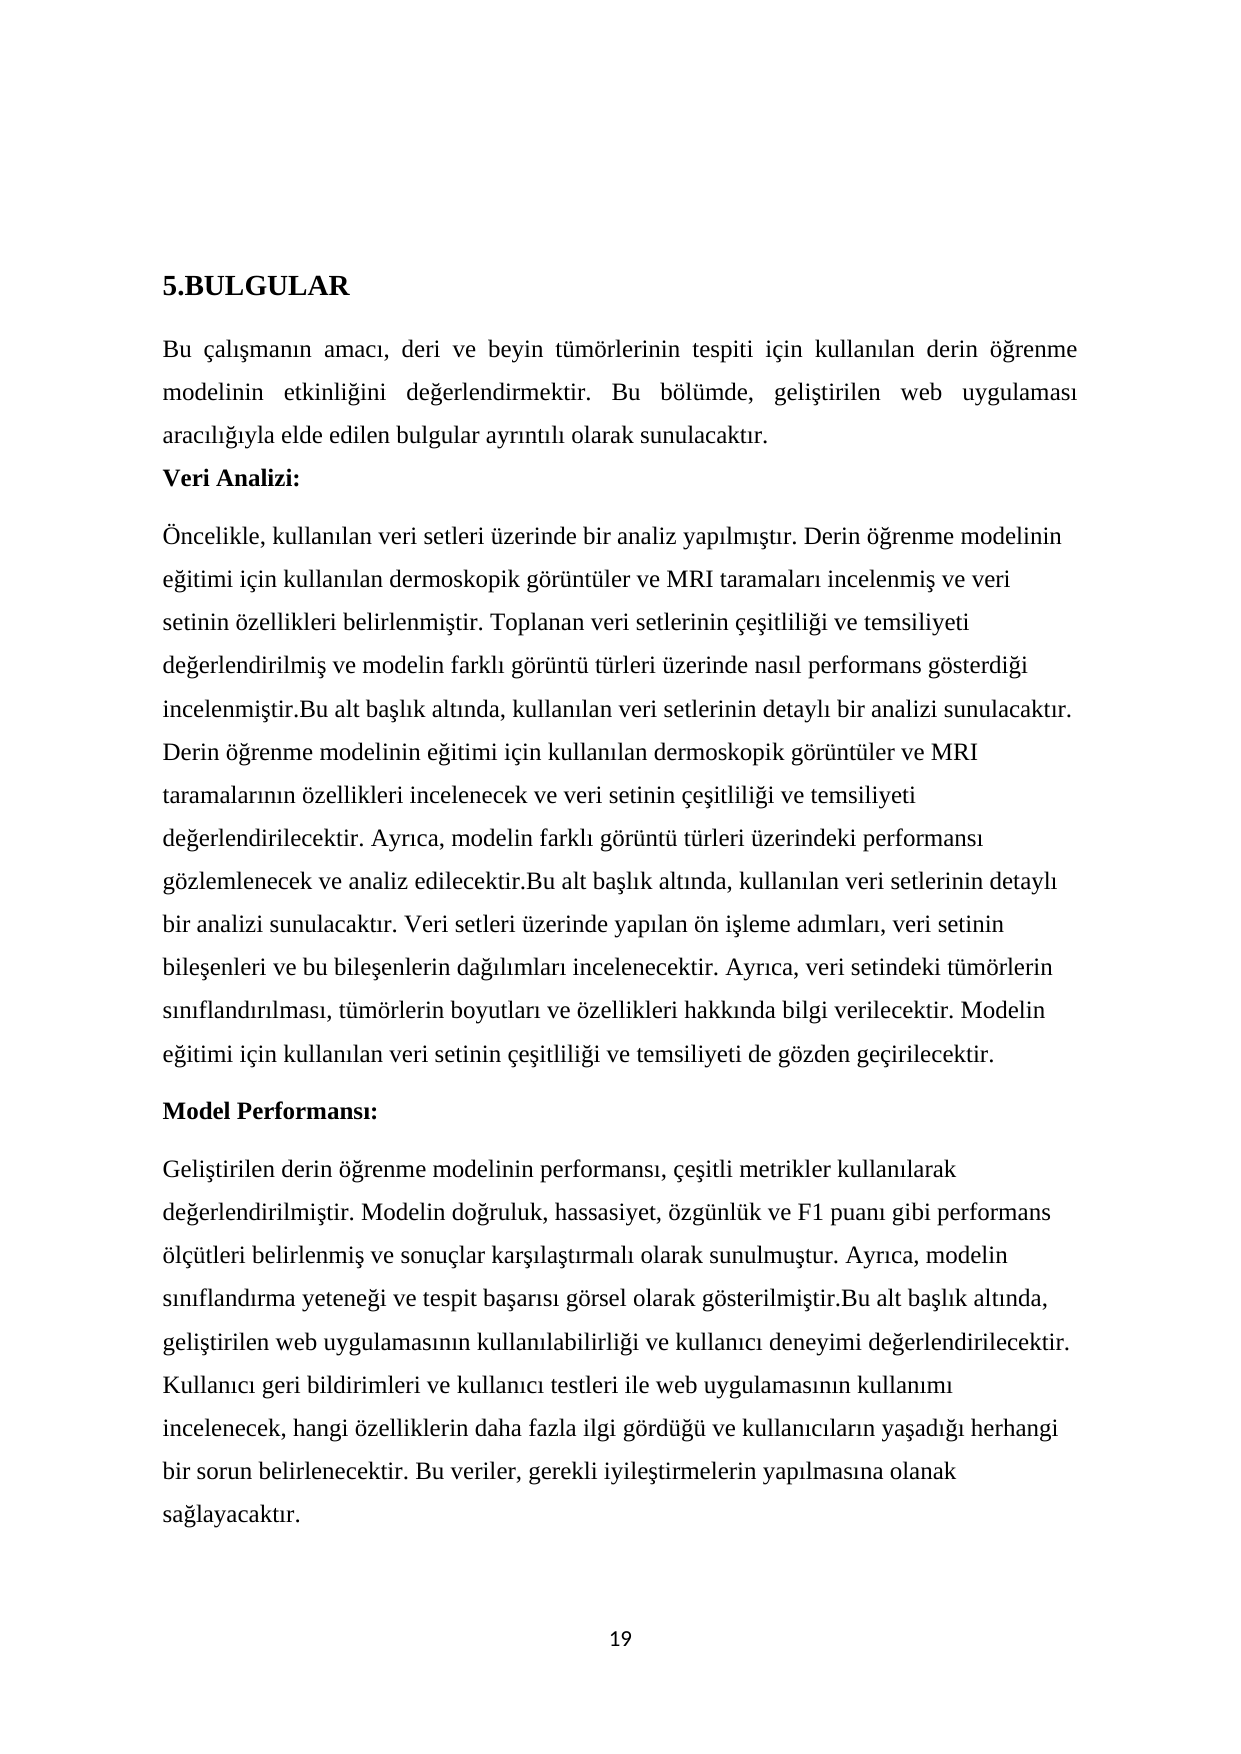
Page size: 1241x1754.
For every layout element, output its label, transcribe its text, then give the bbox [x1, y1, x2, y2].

text 5.BULGULAR [162, 268, 1078, 301]
text Bu çalışmanın amacı, deri ve beyin tümörlerinin tespiti için kullanılan derin öğrenme modelinin etkinliğini değerlendirmektir. Bu bölümde, geliştirilen web uygulaması aracılığıyla elde edilen bulgular ayrıntılı olarak sunulacaktır. [162, 334, 1078, 449]
text Model Performansı: [162, 1096, 1078, 1125]
text Geliştirilen derin öğrenme modelinin performansı, çeşitli metrikler kullanılarak değerlendirilmiştir. Modelin doğruluk, hassasiyet, özgünlük ve F1 puanı gibi performans ölçütleri belirlenmiş ve sonuçlar karşılaştırmalı olarak sunulmuştur. Ayrıca, modelin sınıflandırma yeteneği ve tespit başarısı görsel olarak gösterilmiştir.Bu alt başlık altında, geliştirilen web uygulamasının kullanılabilirliği ve kullanıcı deneyimi değerlendirilecektir. Kullanıcı geri bildirimleri ve kullanıcı testleri ile web uygulamasının kullanımı incelenecek, hangi özelliklerin daha fazla ilgi gördüğü ve kullanıcıların yaşadığı herhangi bir sorun belirlenecektir. Bu veriler, gerekli iyileştirmelerin yapılmasına olanak sağlayacaktır. [162, 1154, 1078, 1528]
text Veri Analizi: [162, 463, 1078, 492]
text Öncelikle, kullanılan veri setleri üzerinde bir analiz yapılmıştır. Derin öğrenme modelinin eğitimi için kullanılan dermoskopik görüntüler ve MRI taramaları incelenmiş ve veri setinin özellikleri belirlenmiştir. Toplanan veri setlerinin çeşitliliği ve temsiliyeti değerlendirilmiş ve modelin farklı görüntü türleri üzerinde nasıl performans gösterdiği incelenmiştir.Bu alt başlık altında, kullanılan veri setlerinin detaylı bir analizi sunulacaktır. Derin öğrenme modelinin eğitimi için kullanılan dermoskopik görüntüler ve MRI taramalarının özellikleri incelenecek ve veri setinin çeşitliliği ve temsiliyeti değerlendirilecektir. Ayrıca, modelin farklı görüntü türleri üzerindeki performansı gözlemlenecek ve analiz edilecektir.Bu alt başlık altında, kullanılan veri setlerinin detaylı bir analizi sunulacaktır. Veri setleri üzerinde yapılan ön işleme adımları, veri setinin bileşenleri ve bu bileşenlerin dağılımları incelenecektir. Ayrıca, veri setindeki tümörlerin sınıflandırılması, tümörlerin boyutları ve özellikleri hakkında bilgi verilecektir. Modelin eğitimi için kullanılan veri setinin çeşitliliği ve temsiliyeti de gözden geçirilecektir. [162, 521, 1078, 1067]
